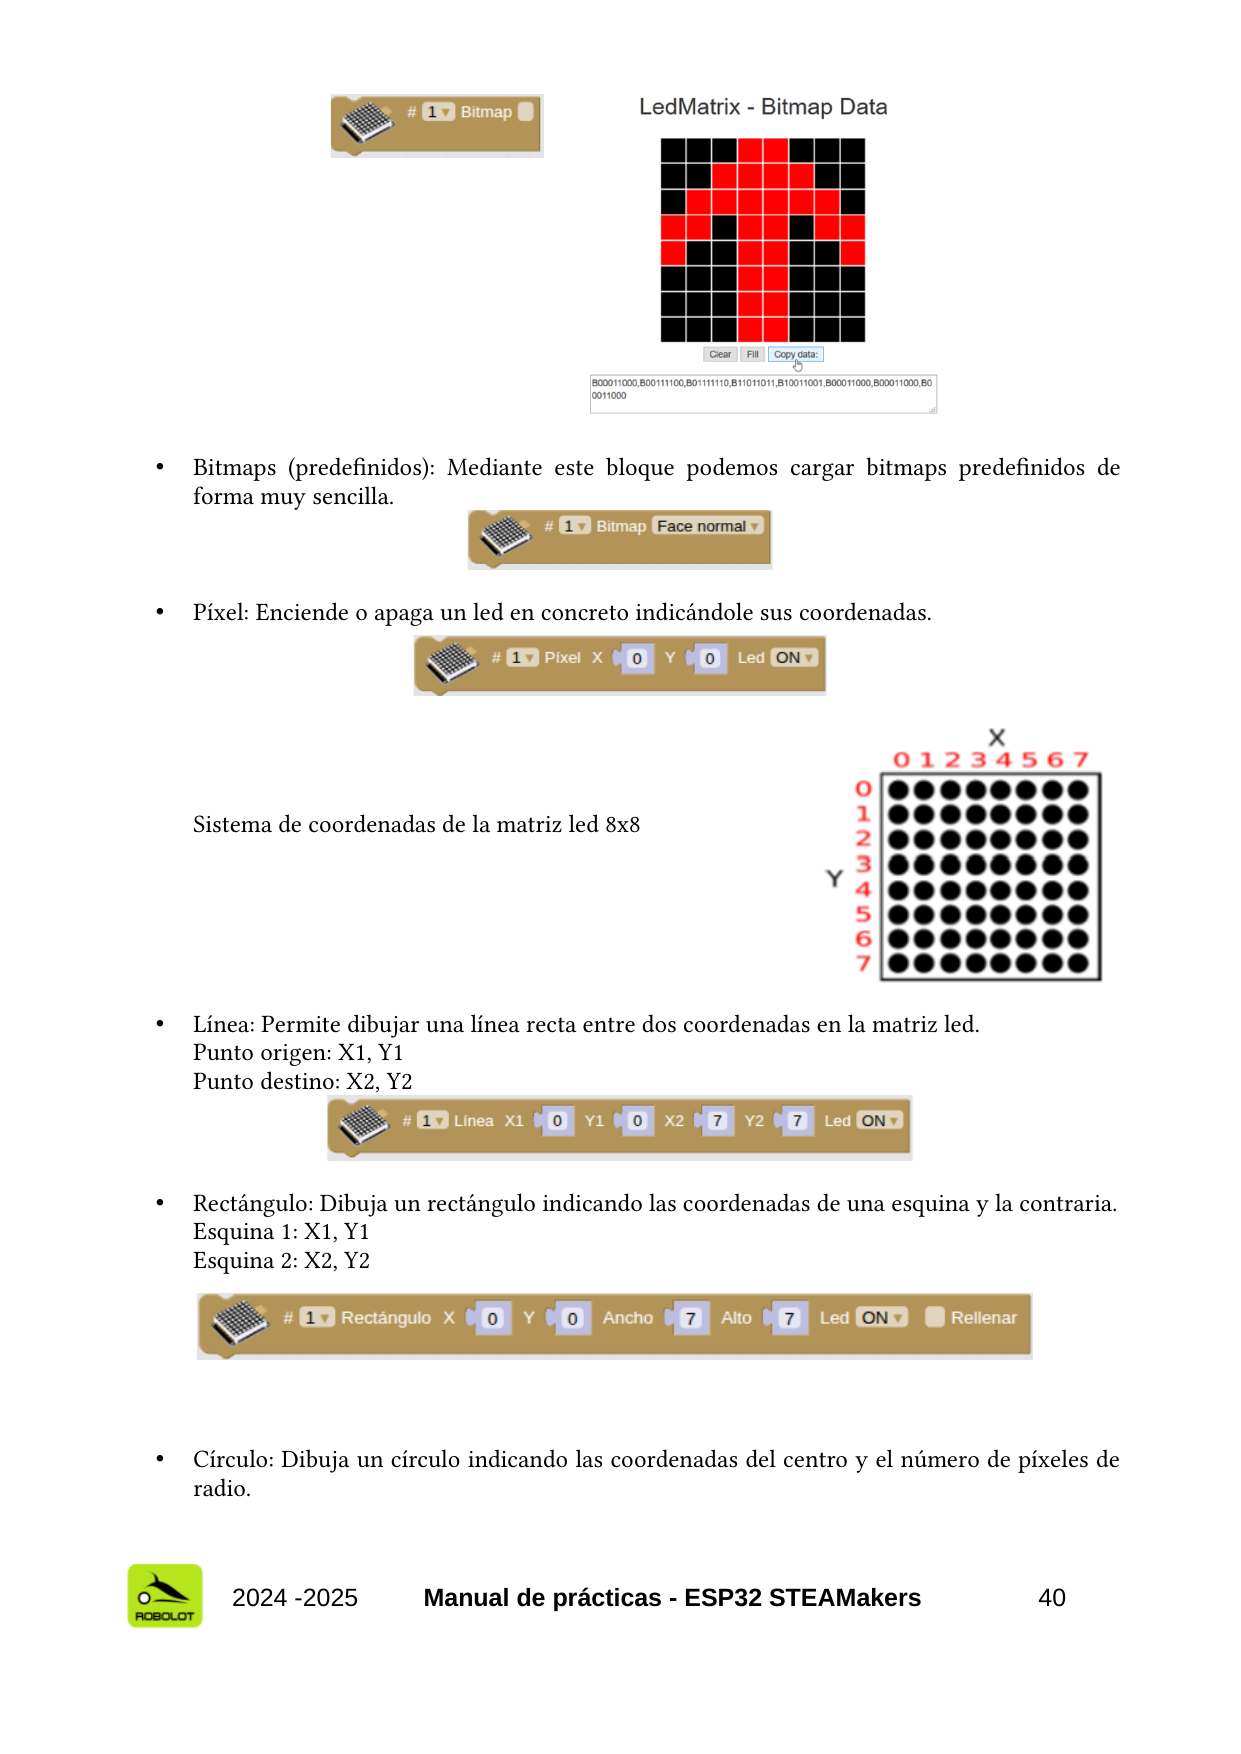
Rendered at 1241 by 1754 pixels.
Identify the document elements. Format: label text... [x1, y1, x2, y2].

picture [467, 510, 773, 570]
table_header [582, 89, 948, 424]
picture [413, 635, 827, 696]
list Píxel: Enciende o apaga un led en concreto indicándole sus coordenadas. [156, 598, 1122, 627]
picture [818, 713, 1123, 1006]
list Punto origen: X1, Y1 [156, 1038, 1122, 1067]
list Esquina 1: X1, Y1 [156, 1217, 1122, 1246]
table_header [293, 89, 582, 424]
picture [587, 94, 942, 419]
picture [126, 1563, 205, 1631]
list Bitmaps (predefinidos): Mediante este bloque podemos cargar bitmaps predefinidos de forma muy sencilla. [156, 453, 1122, 510]
picture [330, 94, 544, 158]
list Rectángulo: Dibuja un rectángulo indicando las coordenadas de una esquina y la contraria. [156, 1189, 1122, 1217]
picture [196, 1293, 1033, 1360]
list Esquina 2: X2, Y2 [156, 1246, 1122, 1274]
list Punto destino: X2, Y2 [156, 1067, 1122, 1095]
list Sistema de coordenadas de la matriz led 8x8 [156, 810, 818, 838]
list Círculo: Dibuja un círculo indicando las coordenadas del centro y el número de píxeles de radio. [156, 1445, 1122, 1502]
picture [327, 1095, 913, 1161]
list Línea: Permite dibujar una línea recta entre dos coordenadas en la matriz led. [156, 1010, 1122, 1038]
